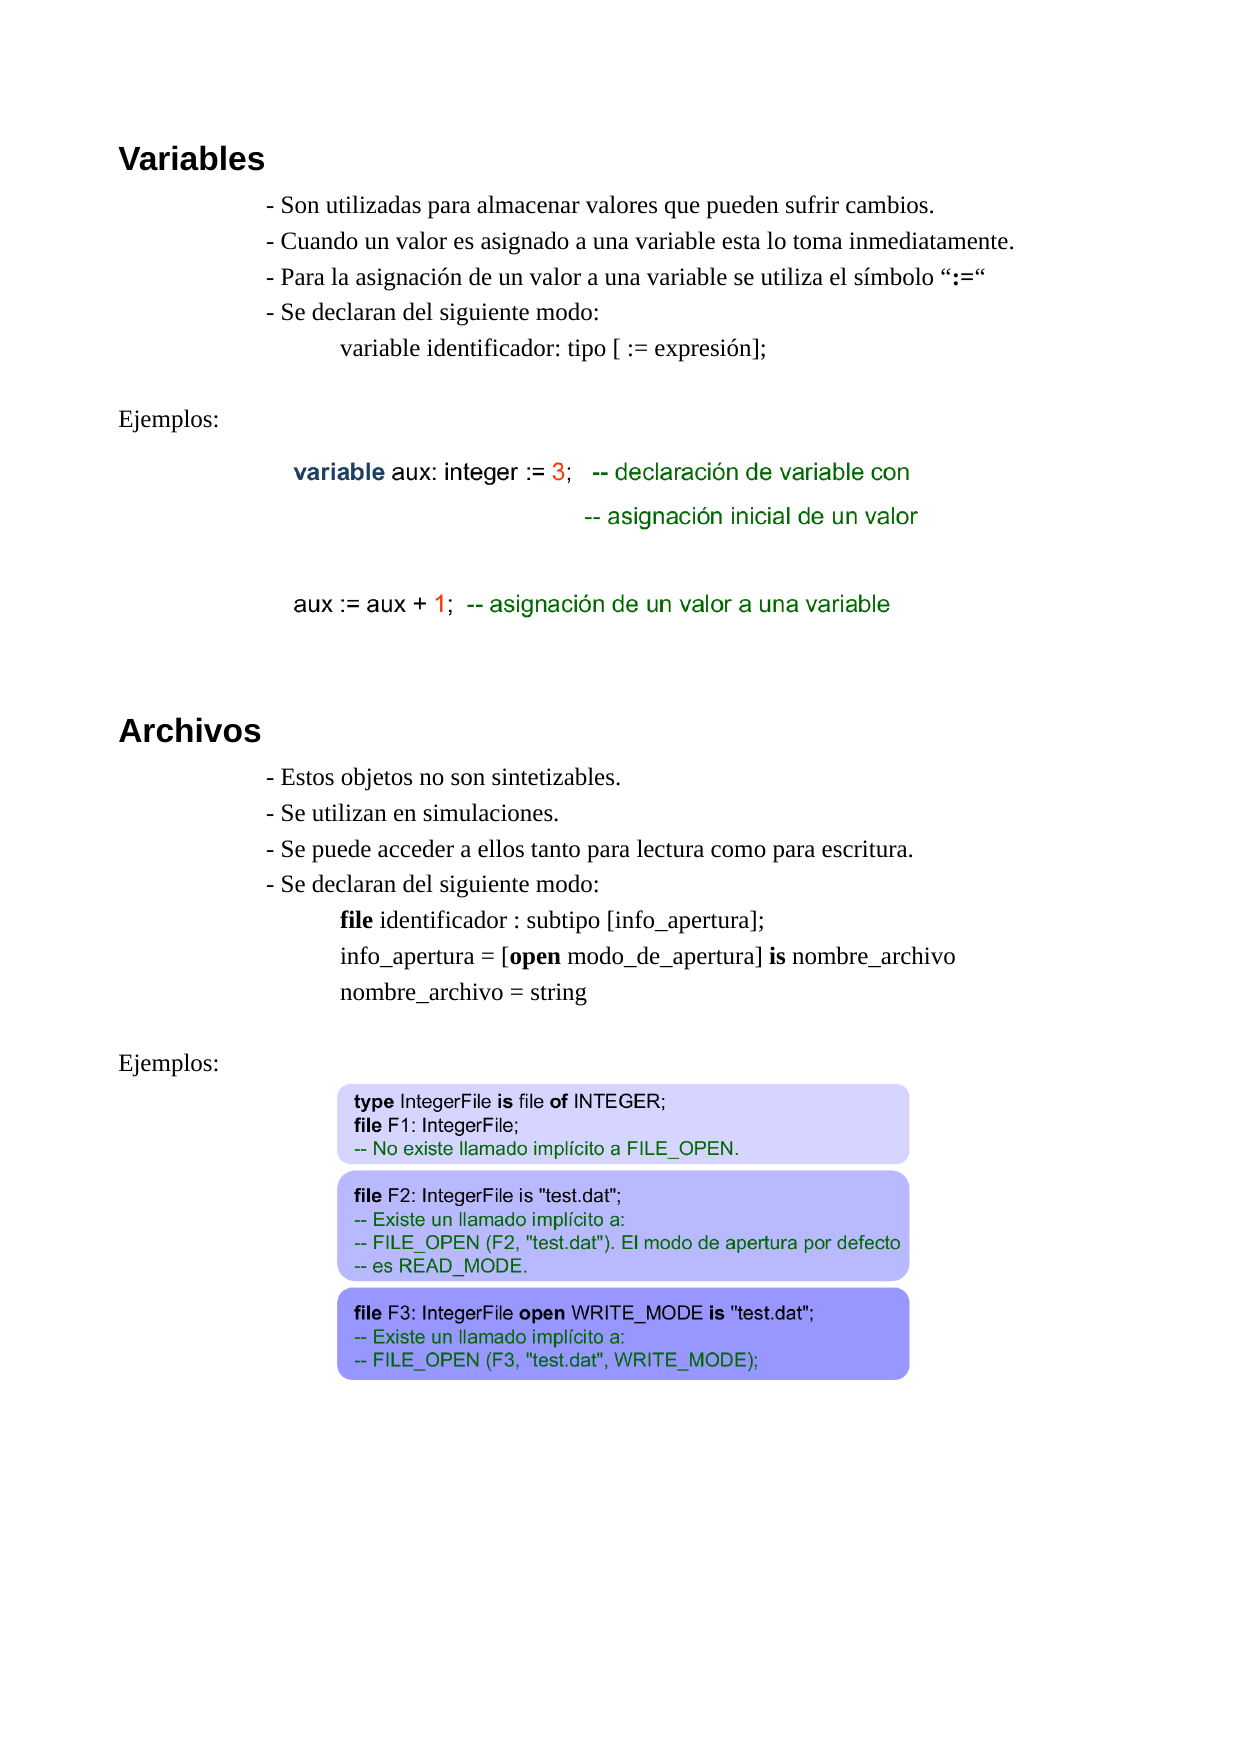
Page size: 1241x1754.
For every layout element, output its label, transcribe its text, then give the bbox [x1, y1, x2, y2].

subtitle Archivos [118, 711, 1122, 750]
text - Para la asignación de un valor a una variable se utiliza el símbolo “:=“ [266, 262, 1122, 290]
text info_apertura = [open modo_de_apertura] is nombre_archivo [340, 941, 1122, 970]
picture [278, 446, 925, 630]
text - Se declaran del siguiente modo: [266, 297, 1122, 326]
subtitle Variables [118, 139, 1122, 178]
text - Se utilizan en simulaciones. [266, 798, 1122, 827]
picture [328, 1083, 912, 1382]
text nombre_archivo = string [340, 977, 1122, 1005]
text Ejemplos: [118, 1048, 1122, 1077]
text file identificador : subtipo [info_apertura]; [340, 905, 1122, 934]
text - Cuando un valor es asignado a una variable esta lo toma inmediatamente. [266, 226, 1122, 254]
text - Se puede acceder a ellos tanto para lectura como para escritura. [266, 834, 1122, 862]
text - Se declaran del siguiente modo: [266, 869, 1122, 898]
text variable identificador: tipo [ := expresión]; [266, 333, 1122, 362]
text Ejemplos: [118, 404, 1122, 433]
text - Son utilizadas para almacenar valores que pueden sufrir cambios. [266, 190, 1122, 219]
text - Estos objetos no son sintetizables. [266, 762, 1122, 791]
